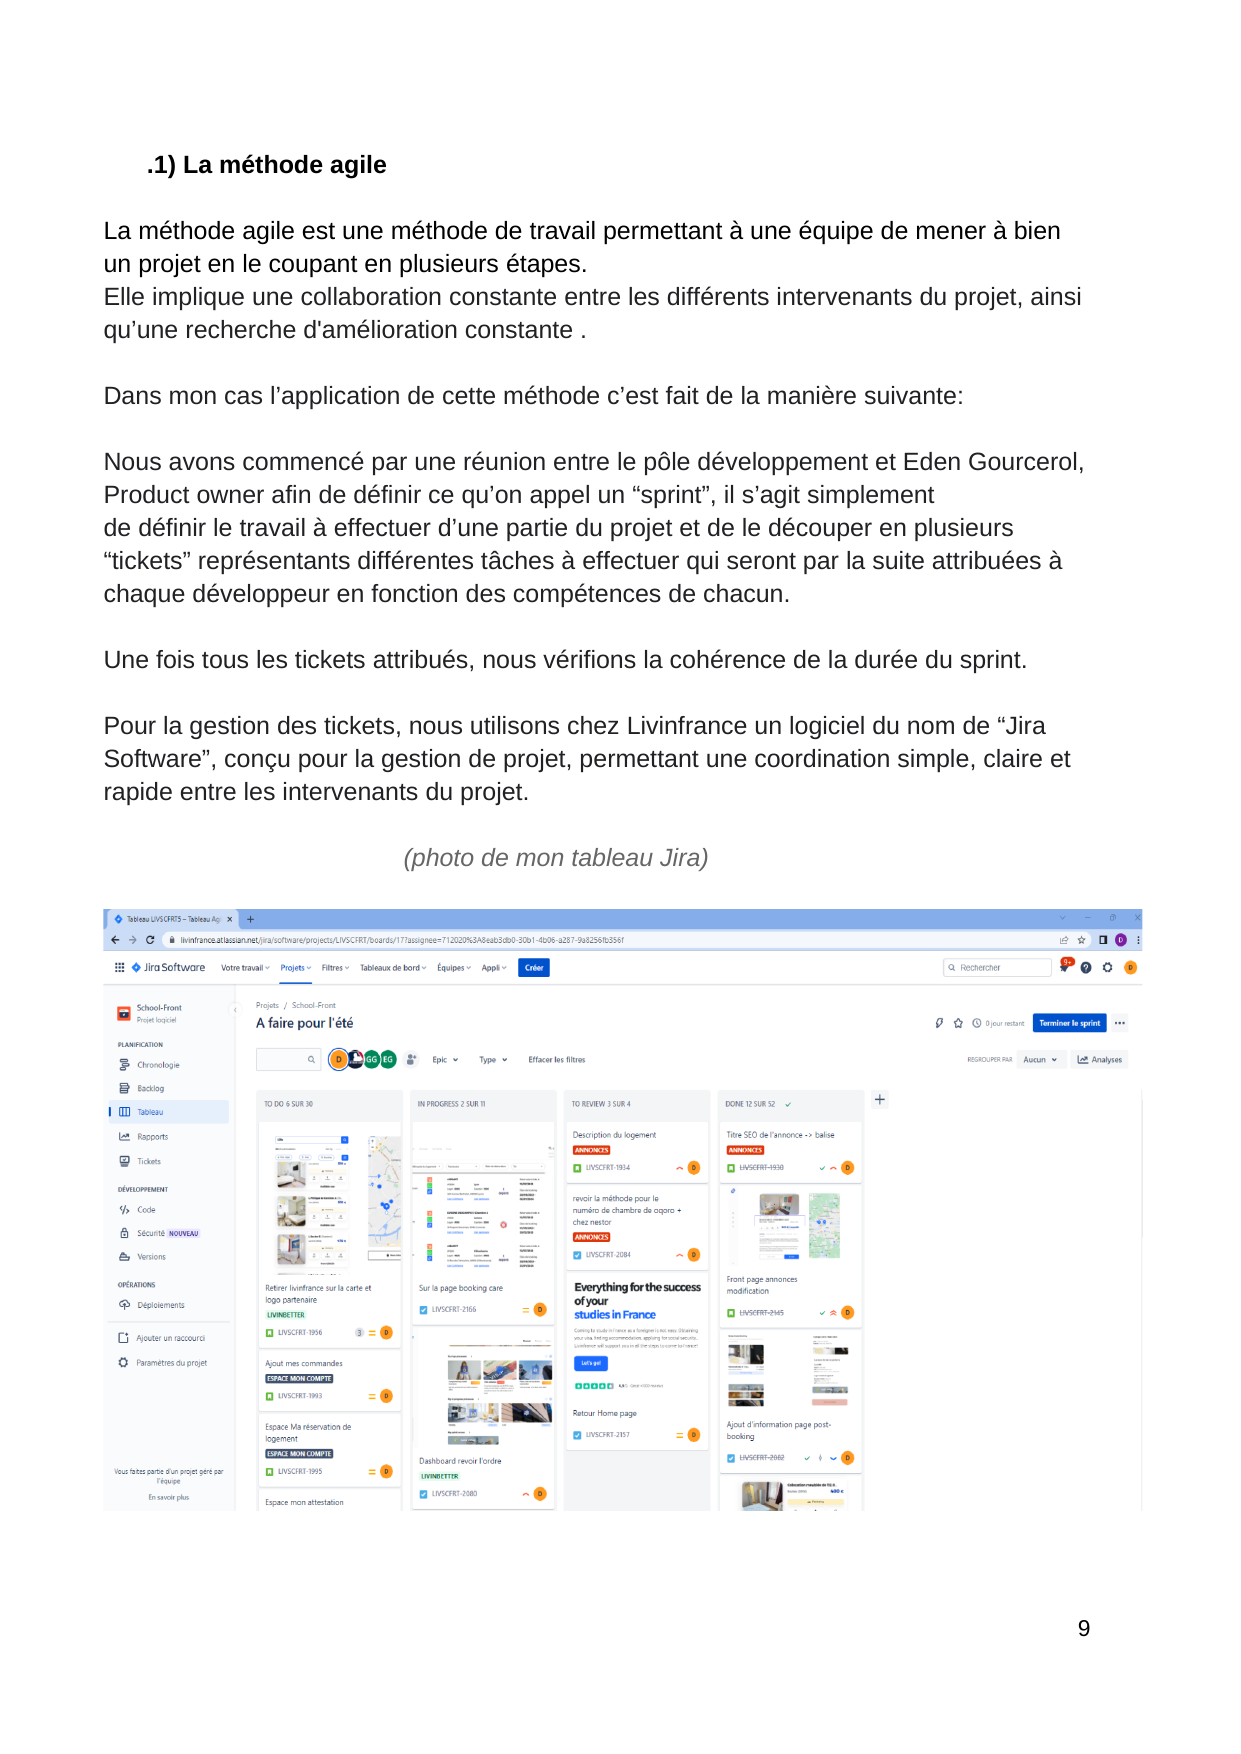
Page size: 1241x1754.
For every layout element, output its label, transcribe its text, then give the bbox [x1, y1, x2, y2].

text Une fois tous les tickets attribués, nous vérifions la cohérence de la durée du sprint. [103, 645, 1090, 674]
picture [103, 909, 1143, 1511]
text Nous avons commencé par une réunion entre le pôle développement et Eden Gourcerol, Product owner afin de définir ce qu’on appel un “sprint”, il s’agit simplement [103, 447, 1090, 509]
text La méthode agile est une méthode de travail permettant à une équipe de mener à bien un projet en le coupant en plusieurs étapes. [103, 216, 1090, 278]
text Elle implique une collaboration constante entre les différents intervenants du projet, ainsi qu’une recherche d'amélioration constante . [103, 282, 1090, 344]
text Dans mon cas l’application de cette méthode c’est fait de la manière suivante: [103, 381, 1090, 410]
text Pour la gestion des tickets, nous utilisons chez Livinfrance un logiciel du nom de “Jira Software”, conçu pour la gestion de projet, permettant une coordination simple, claire et rapide entre les intervenants du projet. [103, 711, 1090, 806]
text de définir le travail à effectuer d’une partie du projet et de le découper en plusieurs “tickets” représentants différentes tâches à effectuer qui seront par la suite attribuées à chaque développeur en fonction des compétences de chacun. [103, 513, 1090, 608]
text (photo de mon tableau Jira) [403, 843, 1090, 872]
text .1) La méthode agile [133, 150, 1090, 179]
